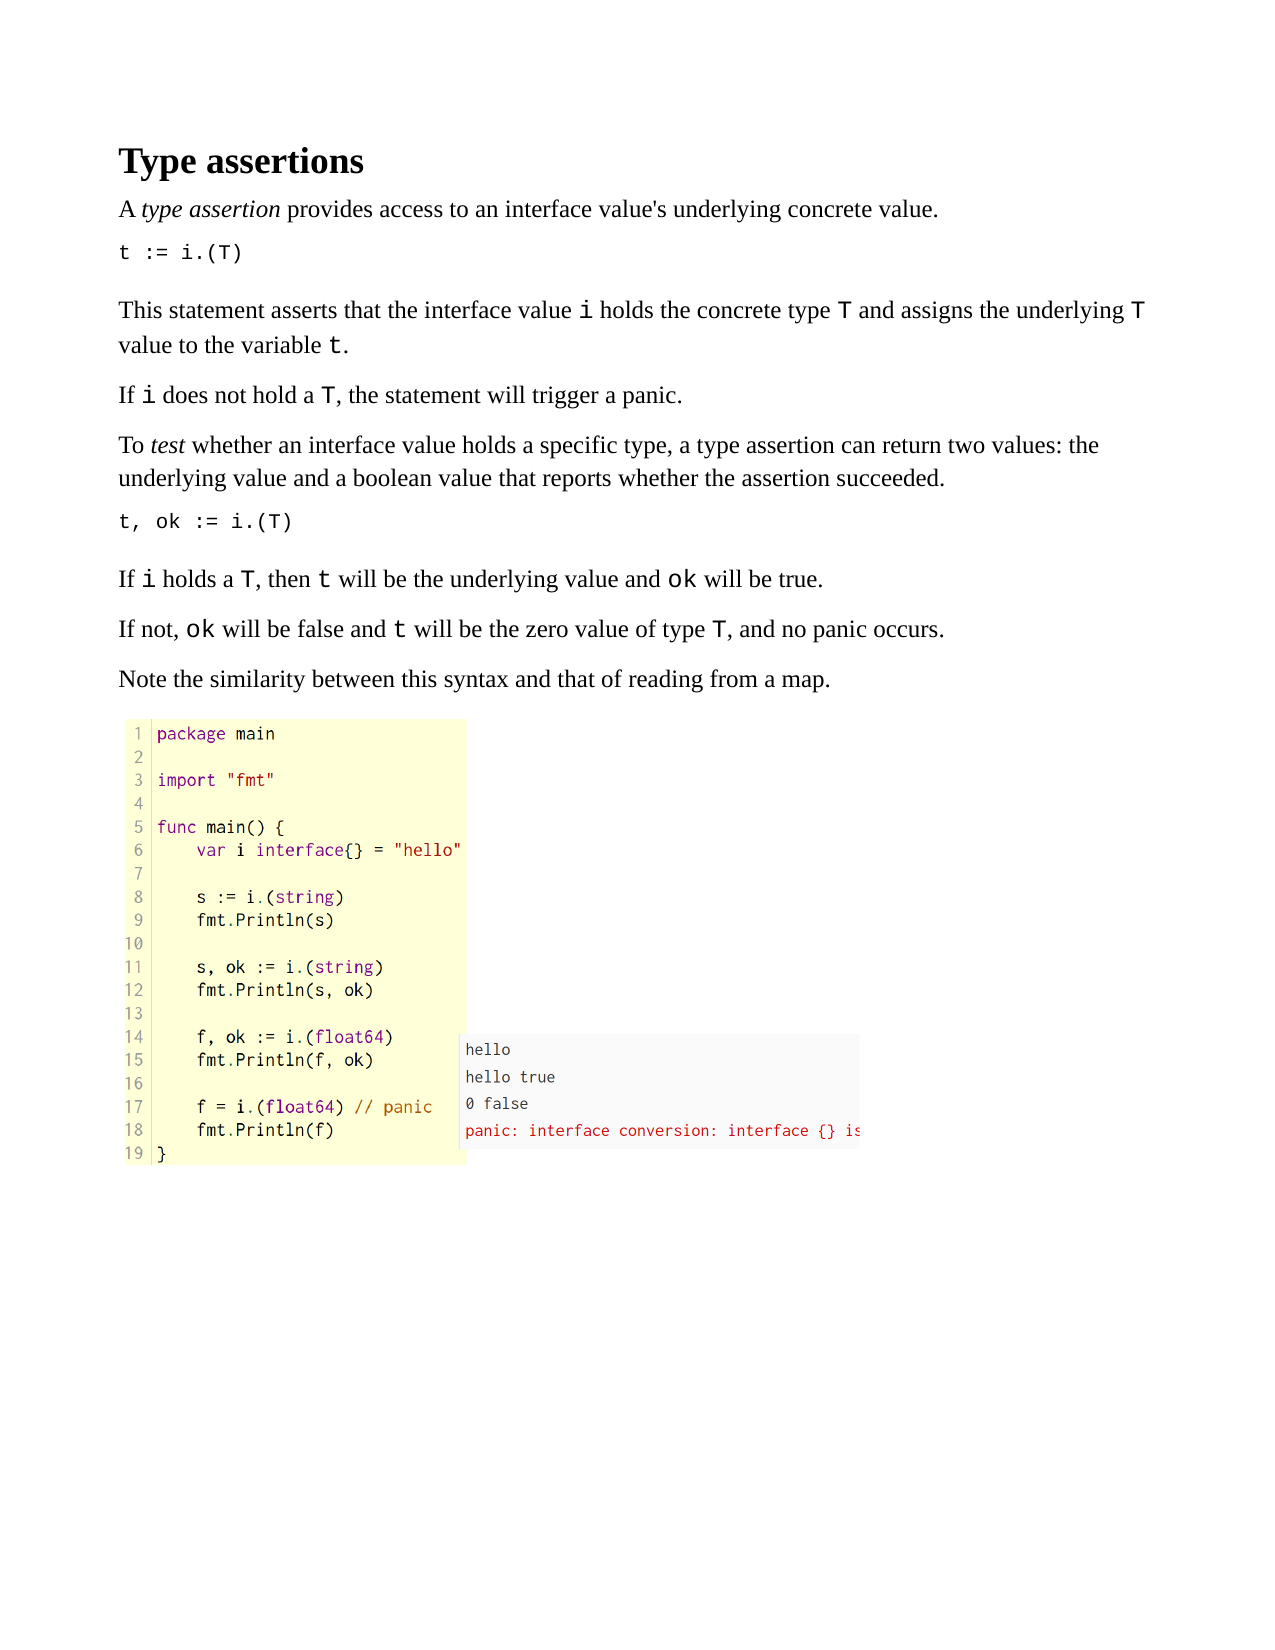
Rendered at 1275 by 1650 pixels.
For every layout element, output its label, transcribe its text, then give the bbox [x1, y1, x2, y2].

text Note the similarity between this syntax and that of reading from a map. [118, 664, 1157, 693]
text If not, ok will be false and t will be the zero value of type T, and no panic occurs. [118, 614, 1157, 645]
text If i does not hold a T, the statement will trigger a panic. [118, 380, 1157, 411]
subtitle Type assertions [118, 139, 1157, 182]
text This statement asserts that the interface value i holds the concrete type T and assigns the underlying T value to the variable t. [118, 295, 1157, 361]
text t := i.(T) [118, 242, 1157, 266]
text A type assertion provides access to an interface value's underlying concrete value. [118, 194, 1157, 223]
text If i holds a T, then t will be the underlying value and ok will be true. [118, 564, 1157, 595]
text t, ok := i.(T) [118, 511, 1157, 535]
text To test whether an interface value holds a specific type, a type assertion can return two values: the underlying value and a boolean value that reports whether the assertion succeeded. [118, 430, 1157, 492]
picture [124, 719, 860, 1165]
